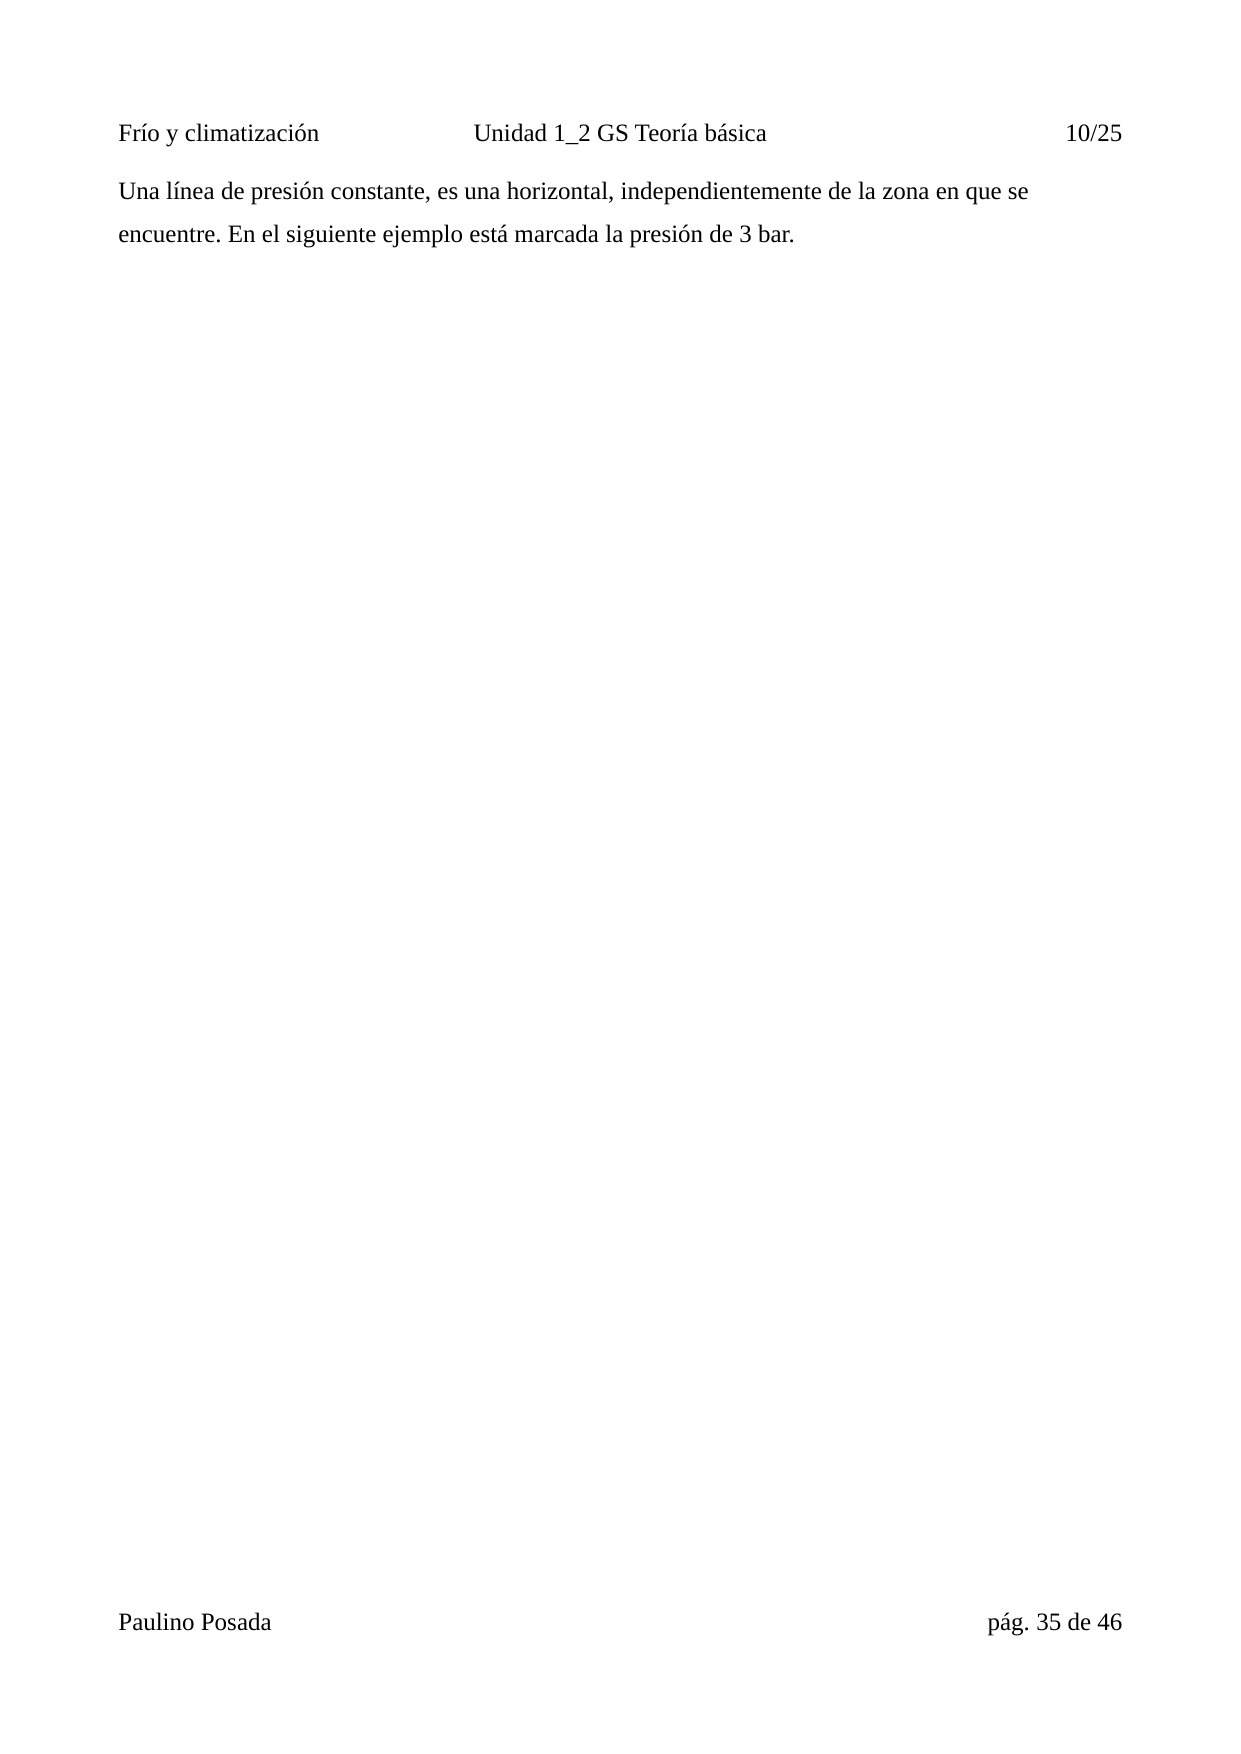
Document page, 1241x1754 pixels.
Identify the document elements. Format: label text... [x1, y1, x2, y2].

text Una línea de presión constante, es una horizontal, independientemente de la zona en que se encuentre. En el siguiente ejemplo está marcada la presión de 3 bar. [118, 176, 1122, 248]
